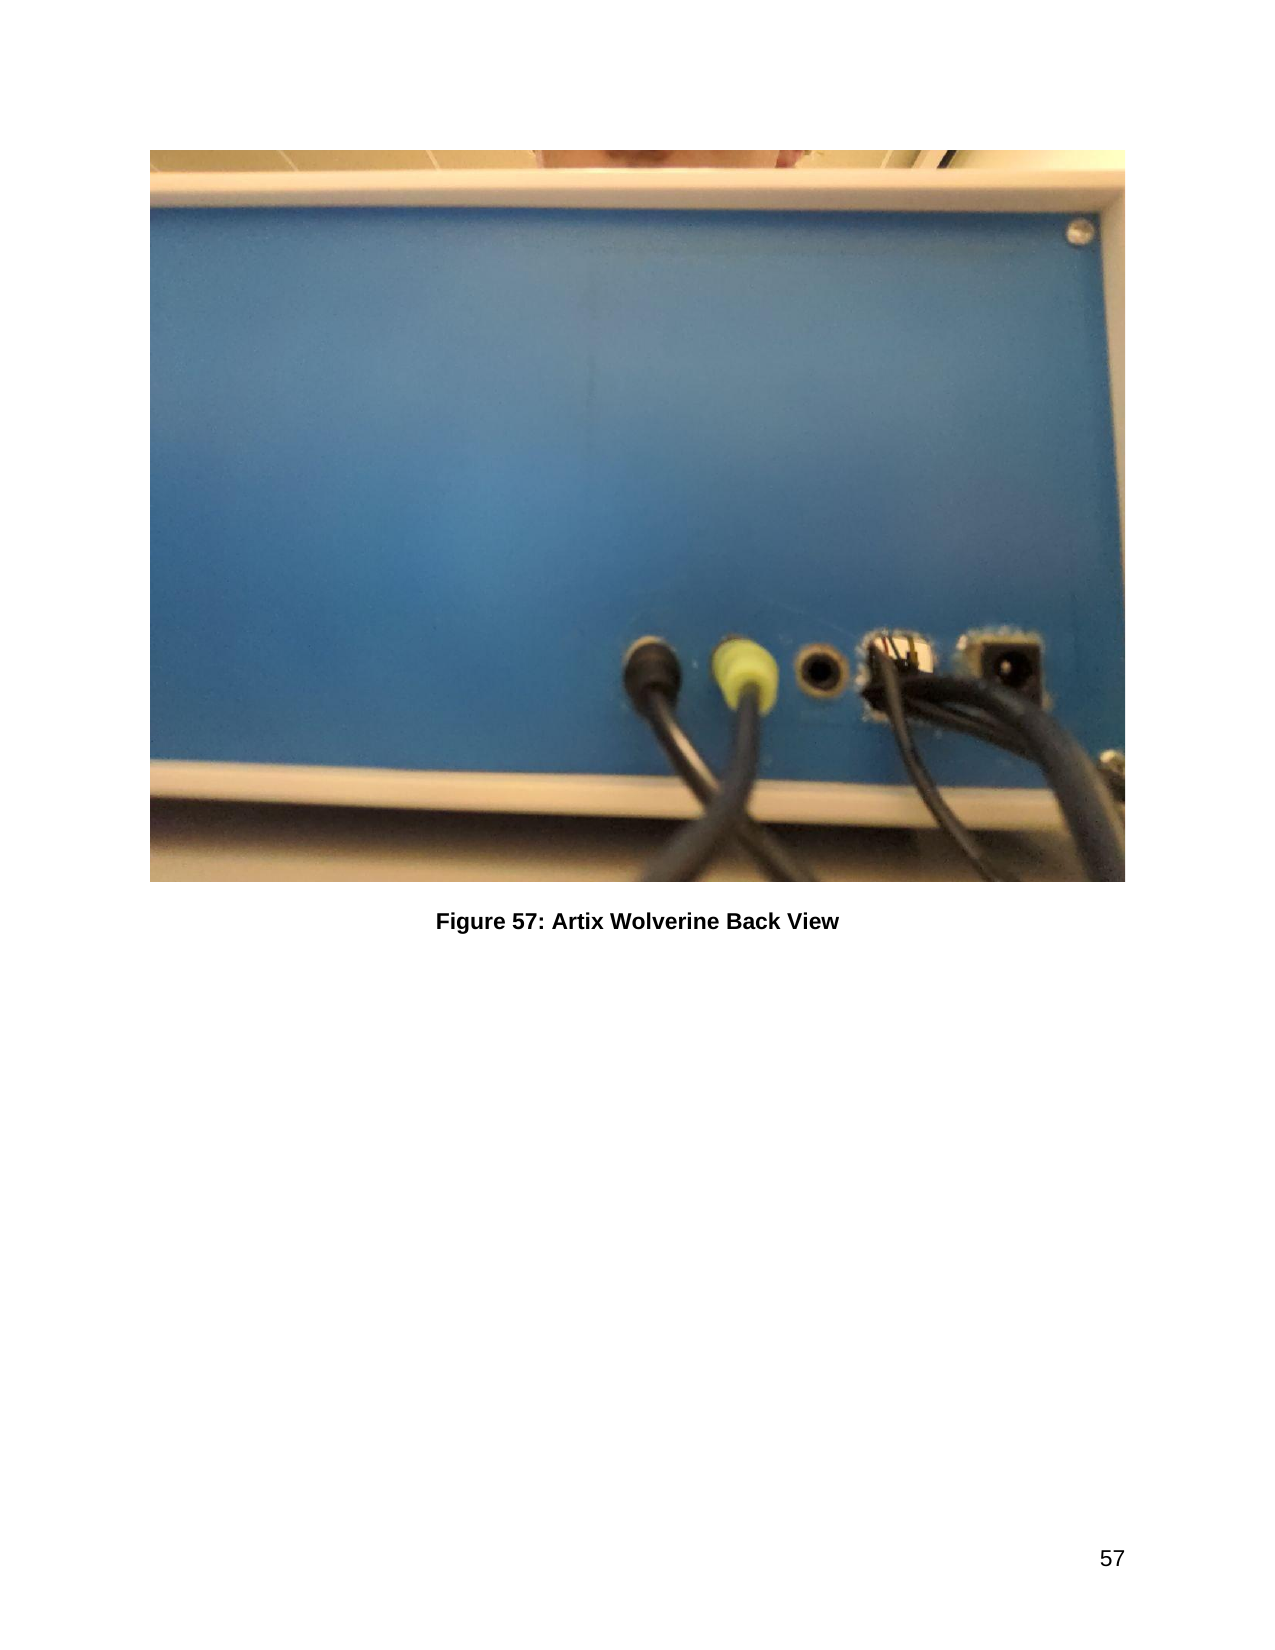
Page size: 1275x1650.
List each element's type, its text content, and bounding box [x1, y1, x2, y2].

text Figure 57: Artix Wolverine Back View [150, 908, 1125, 934]
picture [150, 150, 1125, 882]
